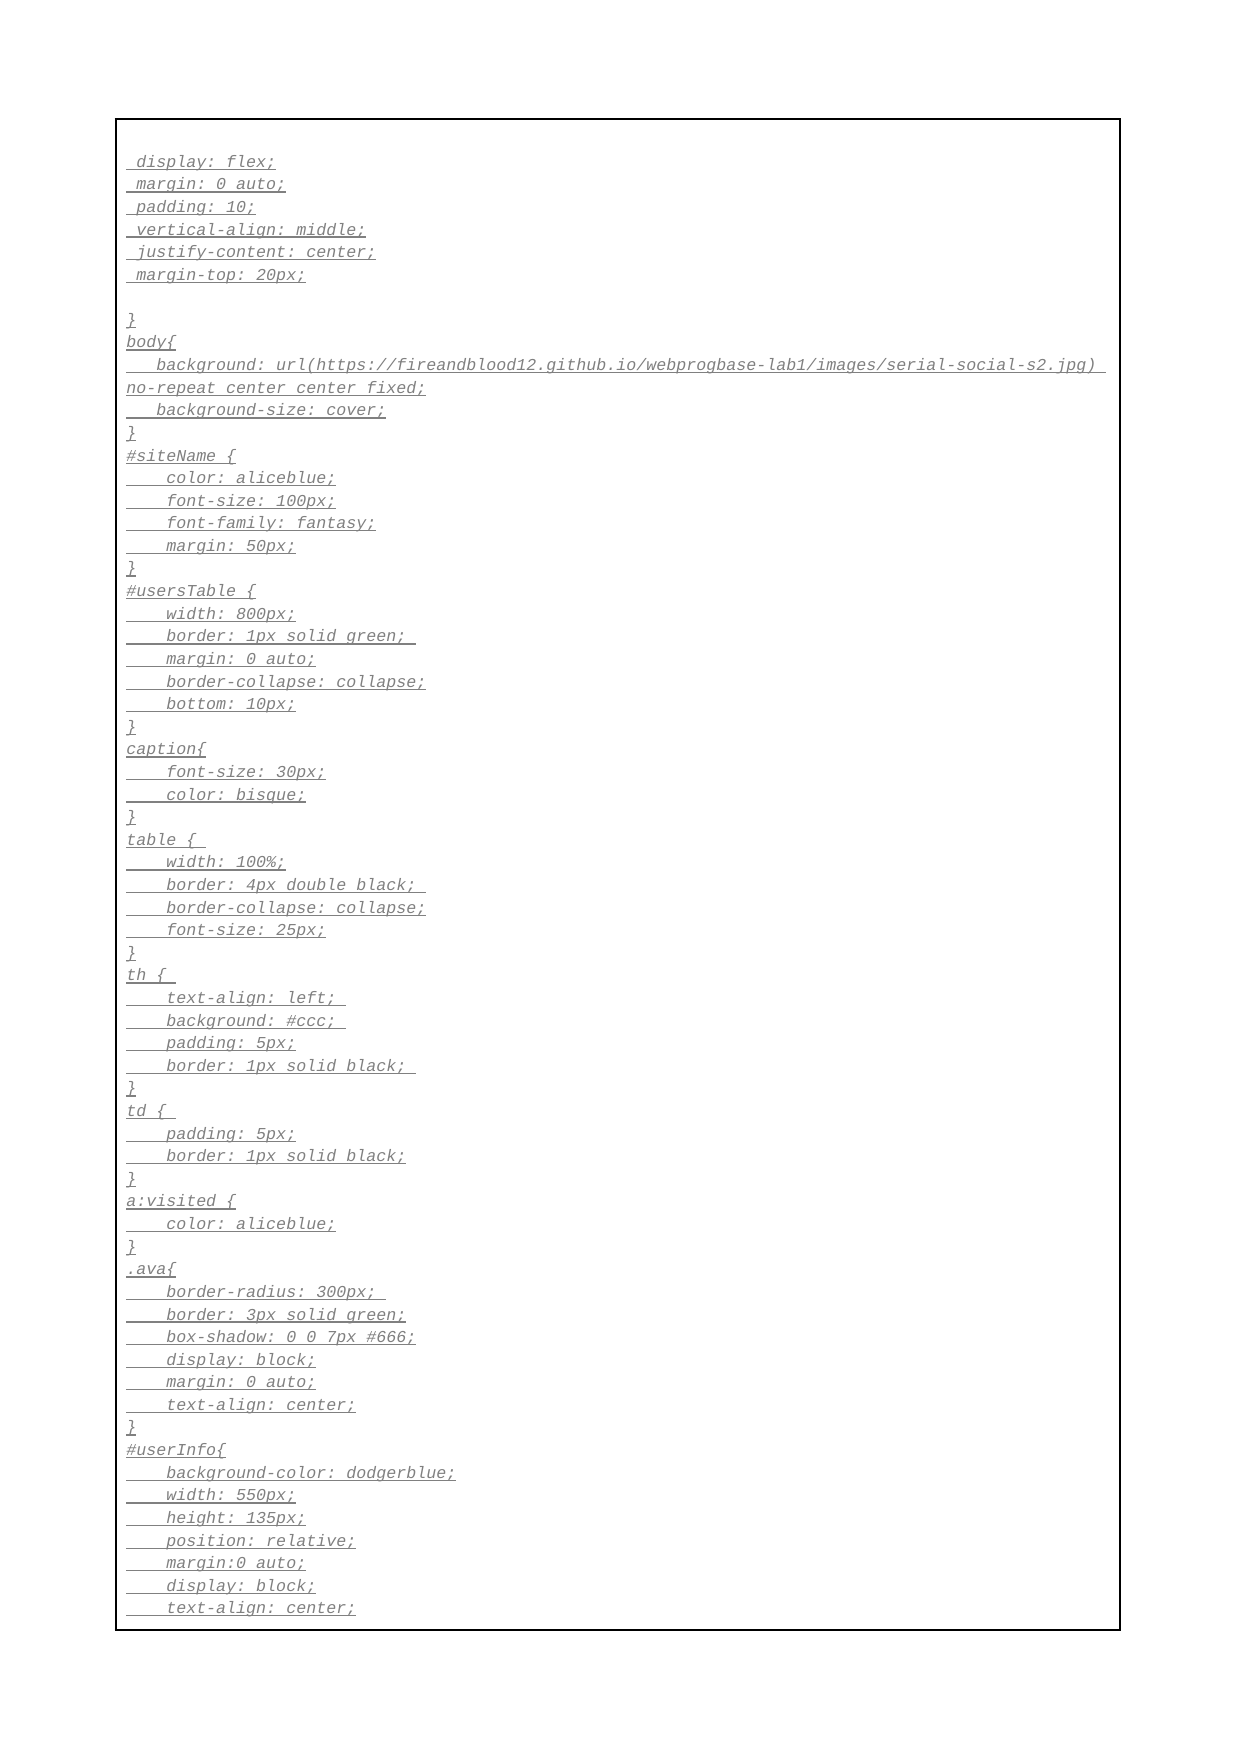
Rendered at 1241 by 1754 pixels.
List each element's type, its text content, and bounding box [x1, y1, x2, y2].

table_cell display: flex; margin: 0 auto; padding: 10; vertical-align: middle; justify-content: center; margin-top: 20px; } body{ background: url(https://fireandblood12.github.io/webprogbase-lab1/images/serial-social-s2.jpg) no-repeat center center fixed; background-size: cover; } #siteName { color: aliceblue; font-size: 100px; font-family: fantasy; margin: 50px; } #usersTable { width: 800px; border: 1px solid green; margin: 0 auto; border-collapse: collapse; bottom: 10px; } caption{ font-size: 30px; color: bisque; } table { width: 100%; border: 4px double black; border-collapse: collapse; font-size: 25px; } th { text-align: left; background: #ccc; padding: 5px; border: 1px solid black; } td { padding: 5px; border: 1px solid black; } a:visited { color: aliceblue; } .ava{ border-radius: 300px; border: 3px solid green; box-shadow: 0 0 7px #666; display: block; margin: 0 auto; text-align: center; } #userInfo{ background-color: dodgerblue; width: 550px; height: 135px; position: relative; margin:0 auto; display: block; text-align: center; [117, 120, 1119, 1629]
